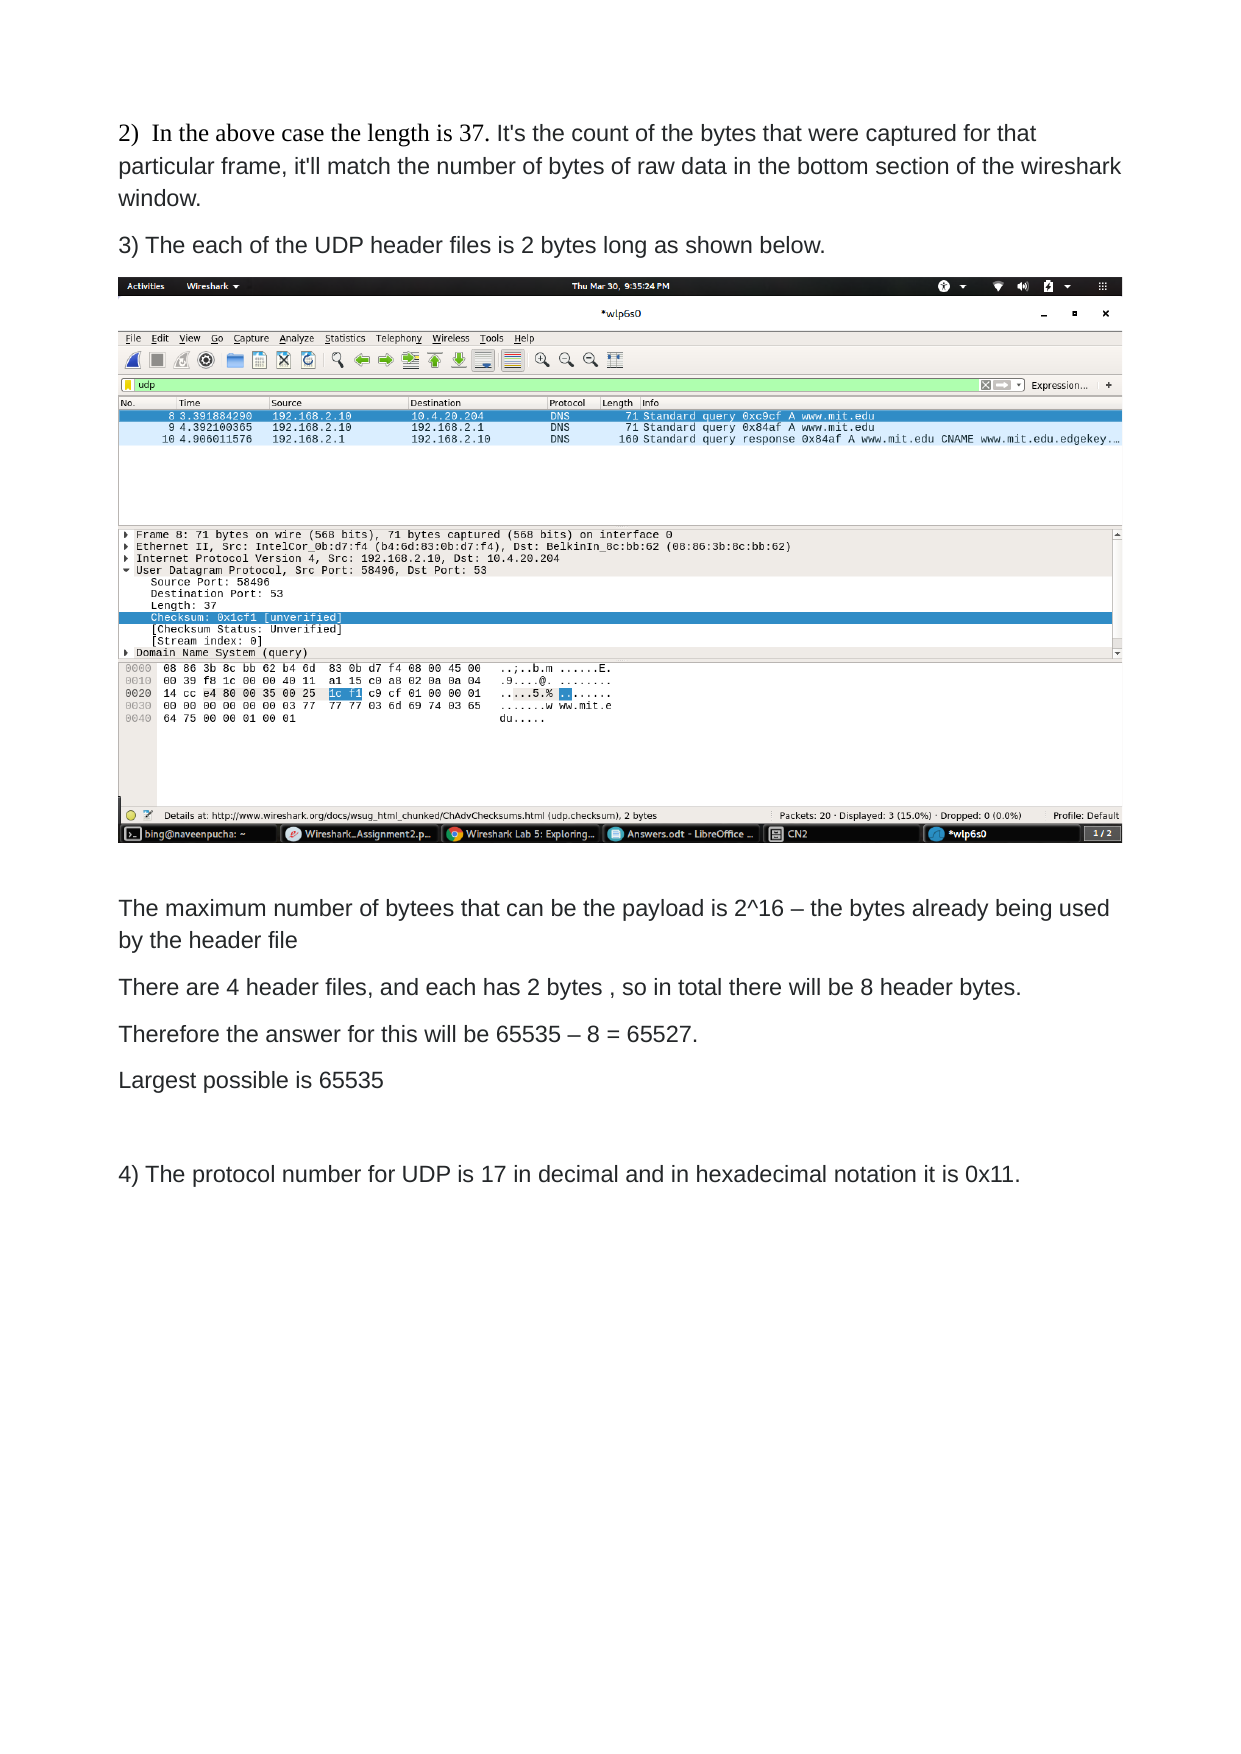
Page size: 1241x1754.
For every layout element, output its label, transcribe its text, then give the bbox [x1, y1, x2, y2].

text 4) The protocol number for UDP is 17 in decimal and in hexadecimal notation it is 0x11. [118, 1160, 1122, 1187]
text Therefore the answer for this will be 65535 – 8 = 65527. [118, 1020, 1122, 1047]
text 2) In the above case the length is 37. It's the count of the bytes that were captured for that particular frame, it'll match the number of bytes of raw data in the bottom section of the wireshark window. [118, 118, 1122, 211]
text The maximum number of bytees that can be the payload is 2^16 – the bytes already being used by the header file [118, 894, 1122, 953]
text There are 4 header files, and each has 2 bytes , so in total there will be 8 header bytes. [118, 973, 1122, 1000]
text Largest possible is 65535 [118, 1067, 1122, 1094]
text 3) The each of the UDP header files is 2 bytes long as shown below. [118, 231, 1122, 258]
picture [118, 277, 1123, 843]
